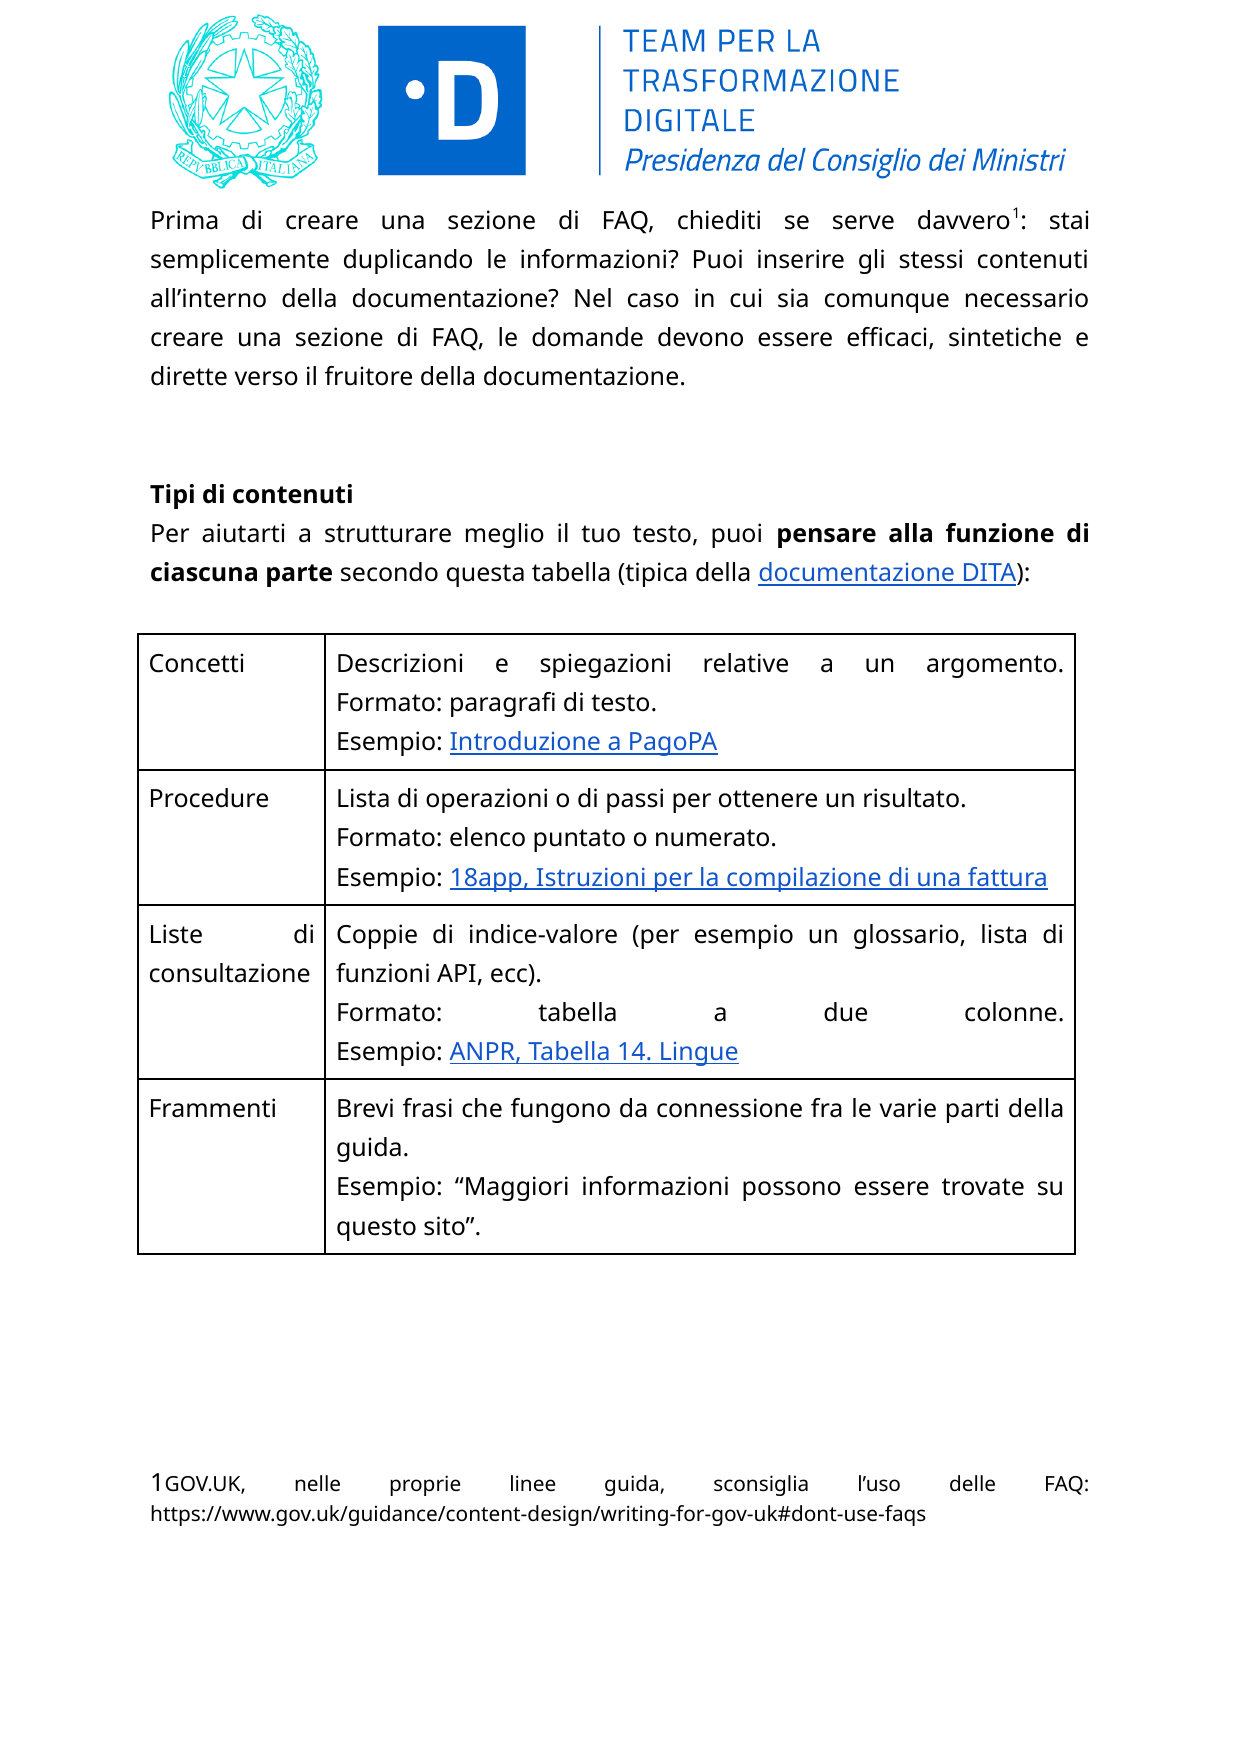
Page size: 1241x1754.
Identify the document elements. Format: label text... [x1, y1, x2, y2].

text Prima di creare una sezione di FAQ, chiediti se serve davvero: stai semplicemente duplicando le informazioni? Puoi inserire gli stessi contenuti all’interno della documentazione? Nel caso in cui sia comunque necessario creare una sezione di FAQ, le domande devono essere efficaci, sintetiche e dirette verso il fruitore della documentazione. [150, 203, 1090, 393]
text GOV.UK, nelle proprie linee guida, sconsiglia l’uso delle FAQ: https://www.gov.uk/guidance/content-design/writing-for-gov-uk#dont-use-faqs [150, 1465, 1090, 1527]
table_cell Frammenti [139, 1080, 324, 1253]
table_cell Procedure [139, 771, 324, 904]
table_cell Coppie di indice-valore (per esempio un glossario, lista di funzioni API, ecc). Formato: tabella a due colonne. Esempio: ANPR, Tabella 14. Lingue [326, 906, 1074, 1078]
table_header Descrizioni e spiegazioni relative a un argomento. Formato: paragrafi di testo. Esempio: Introduzione a PagoPA [326, 635, 1074, 768]
picture [150, 0, 1091, 203]
text Tipi di contenuti [150, 476, 1090, 511]
table_cell Lista di operazioni o di passi per ottenere un risultato. Formato: elenco puntato o numerato. Esempio: 18app, Istruzioni per la compilazione di una fattura [326, 771, 1074, 904]
table_cell Brevi frasi che fungono da connessione fra le varie parti della guida. Esempio: “Maggiori informazioni possono essere trovate su questo sito”. [326, 1080, 1074, 1253]
table_header Concetti [139, 635, 324, 768]
text Per aiutarti a strutturare meglio il tuo testo, puoi pensare alla funzione di ciascuna parte secondo questa tabella (tipica della documentazione DITA): [150, 516, 1090, 589]
table_cell Liste di consultazione [139, 906, 324, 1078]
